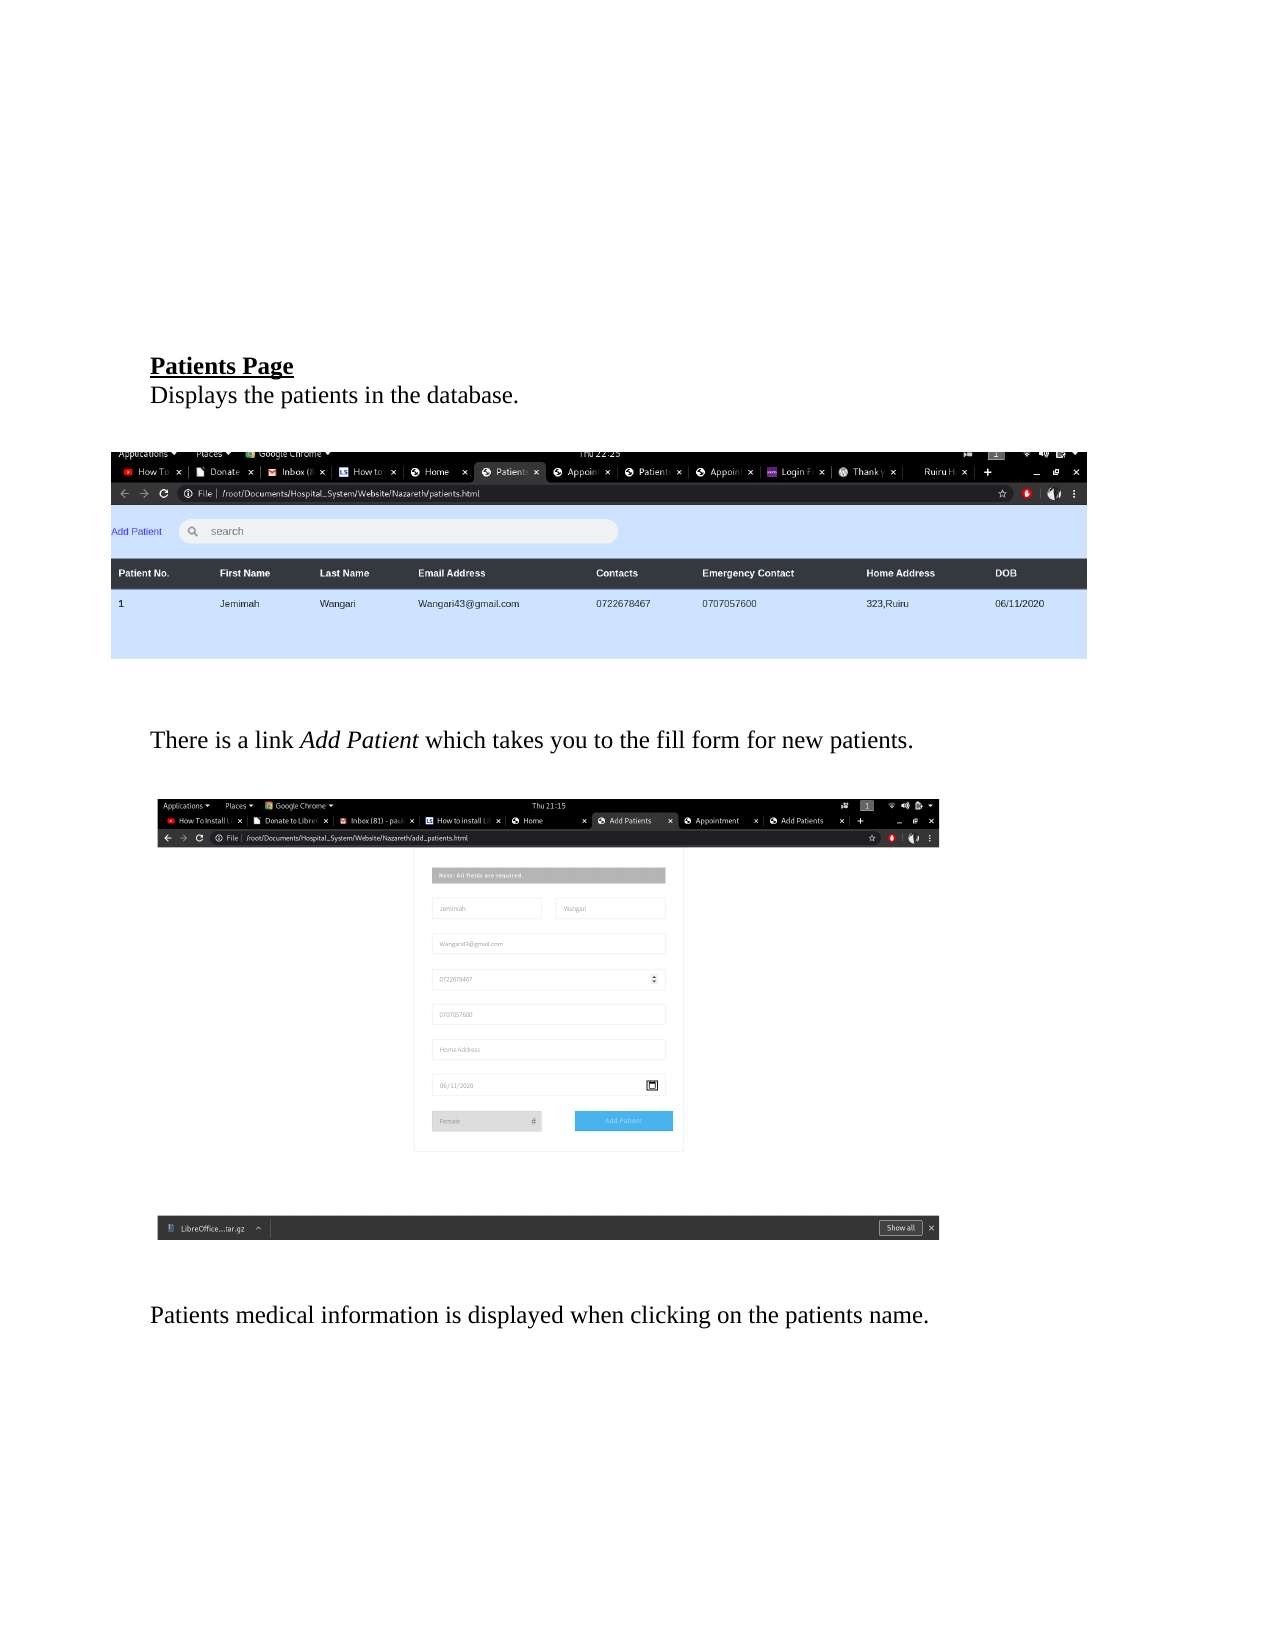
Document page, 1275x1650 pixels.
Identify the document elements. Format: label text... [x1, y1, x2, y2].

text Displays the patients in the database. [150, 380, 1125, 409]
picture [111, 452, 1074, 494]
text There is a link Add Patient which takes you to the fill form for new patients. [150, 725, 1125, 754]
text Patients medical information is displayed when clicking on the patients name. [150, 1300, 1125, 1329]
text Patients Page [150, 351, 1125, 380]
picture [157, 799, 940, 1240]
